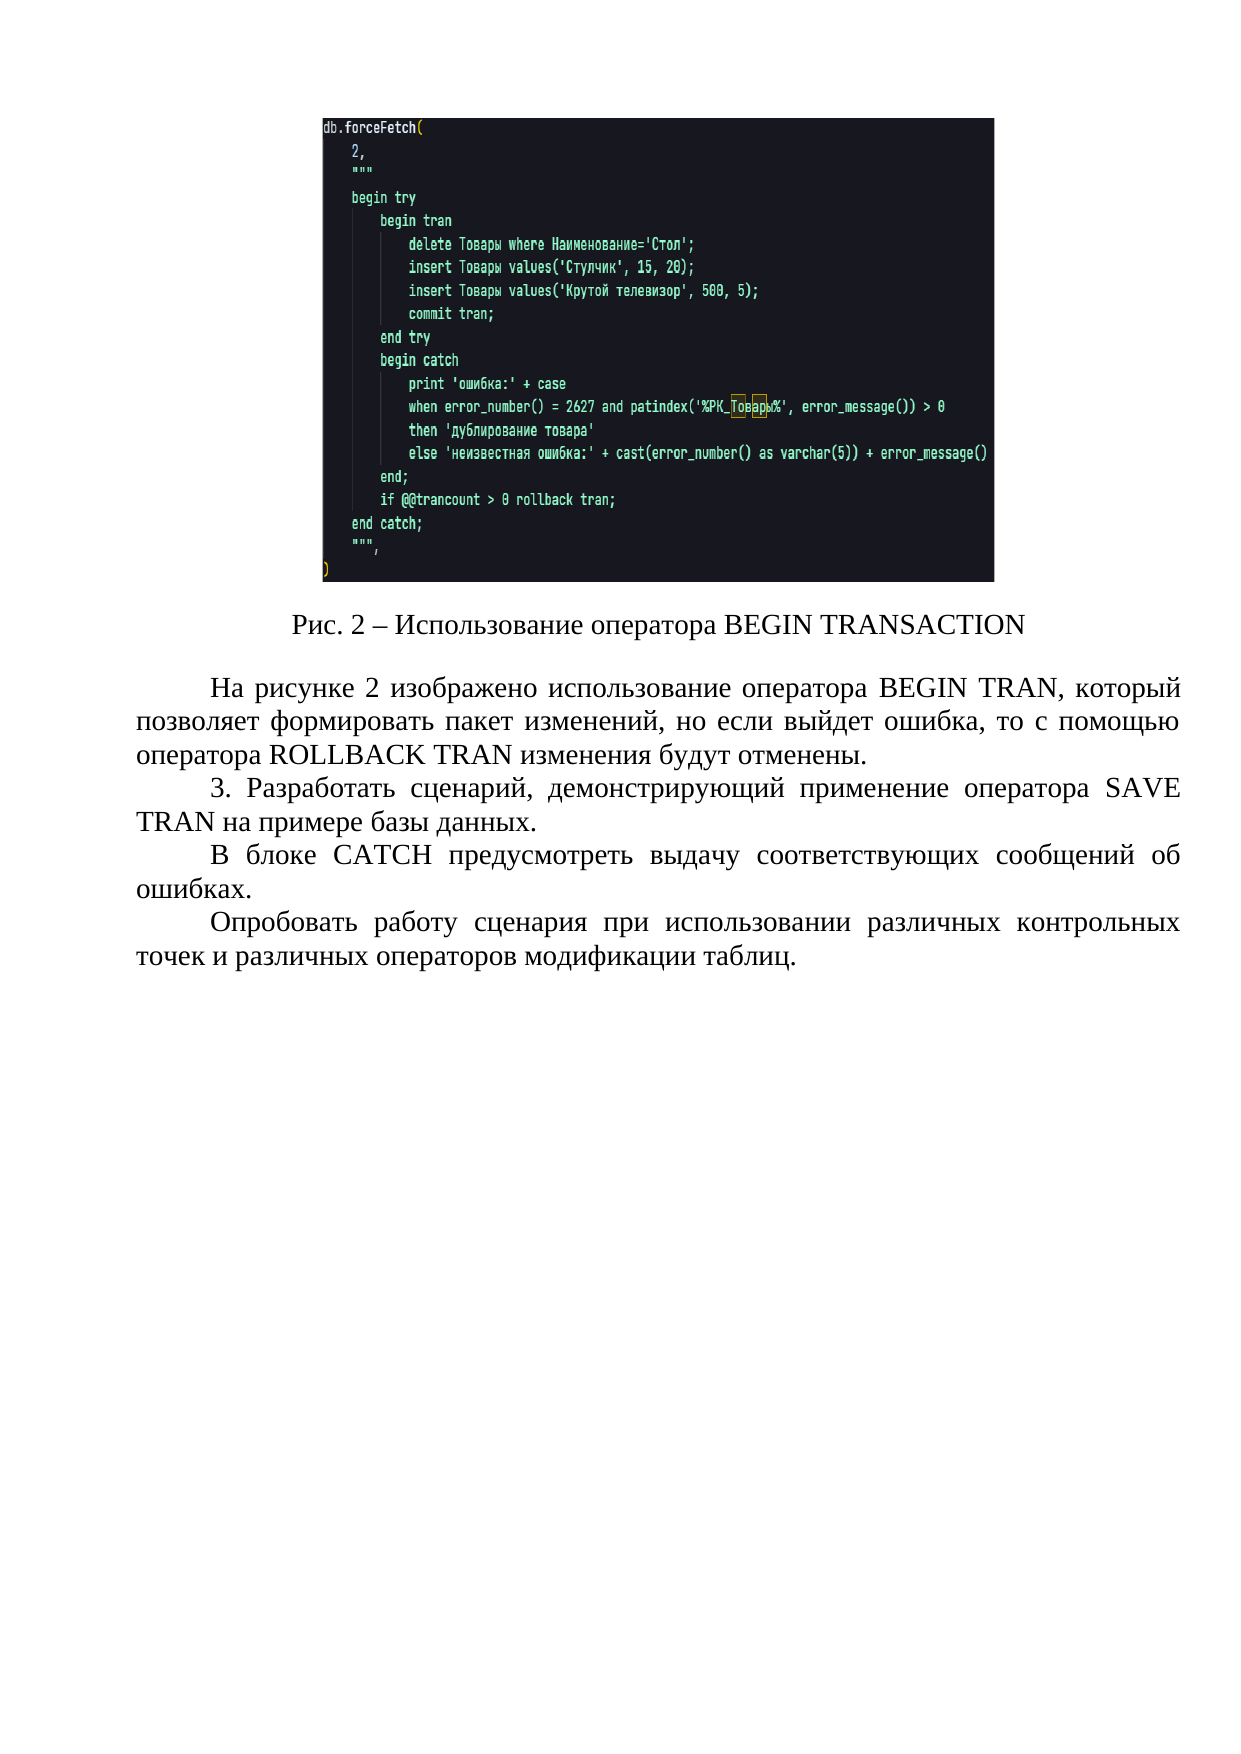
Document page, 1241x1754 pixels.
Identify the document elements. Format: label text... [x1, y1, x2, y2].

picture [322, 118, 995, 582]
text В блоке CATCH предусмотреть выдачу соответствующих сообщений об ошибках. [136, 837, 1181, 904]
text На рисунке 2 изображено использование оператора BEGIN TRAN, который позволяет формировать пакет изменений, но если выйдет ошибка, то с помощью оператора ROLLBACK TRAN изменения будут отменены. [136, 670, 1181, 770]
text 3. Разработать сценарий, демонстрирующий применение оператора SAVE TRAN на примере базы данных. [136, 770, 1181, 837]
text Рис. 2 – Использование оператора BEGIN TRANSACTION [136, 607, 1181, 641]
text Опробовать работу сценария при использовании различных контрольных точек и различных операторов модификации таблиц. [136, 904, 1181, 972]
